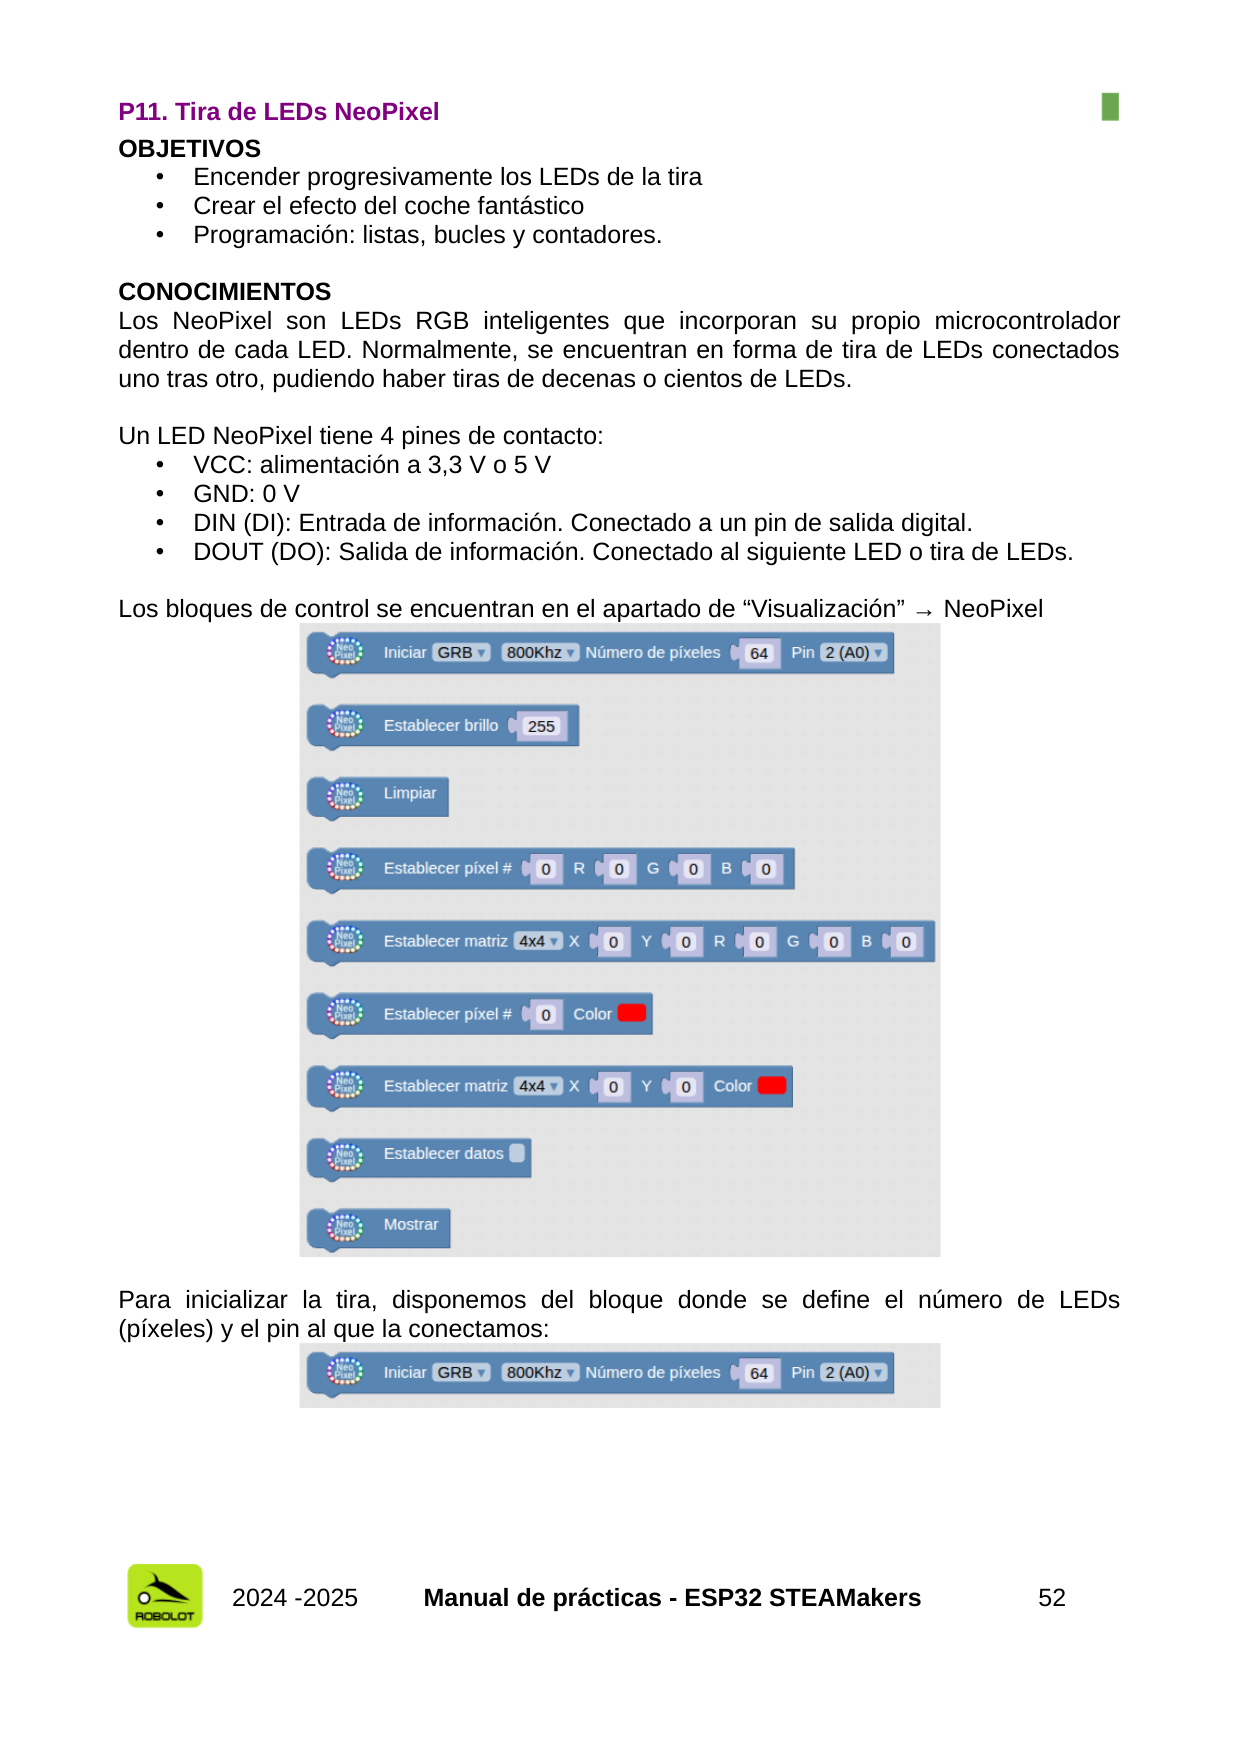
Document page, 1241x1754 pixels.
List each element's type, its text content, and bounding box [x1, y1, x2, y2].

list DOUT (DO): Salida de información. Conectado al siguiente LED o tira de LEDs. [156, 536, 1122, 565]
list DIN (DI): Entrada de información. Conectado a un pin de salida digital. [156, 508, 1122, 536]
list GND: 0 V [156, 479, 1122, 508]
subtitle P11. Tira de LEDs NeoPixel [118, 97, 1094, 125]
picture [299, 622, 941, 1257]
list VCC: alimentación a 3,3 V o 5 V [156, 450, 1122, 479]
text CONOCIMIENTOS [118, 277, 1122, 306]
text Los NeoPixel son LEDs RGB inteligentes que incorporan su propio microcontrolador dentro de cada LED. Normalmente, se encuentran en forma de tira de LEDs conectados uno tras otro, pudiendo haber tiras de decenas o cientos de LEDs. [118, 306, 1122, 392]
text OBJETIVOS [118, 133, 1122, 162]
picture [126, 1563, 205, 1631]
text Los bloques de control se encuentran en el apartado de “Visualización” → NeoPixel [118, 594, 1122, 623]
text Un LED NeoPixel tiene 4 pines de contacto: [118, 421, 1122, 450]
list Programación: listas, bucles y contadores. [156, 220, 1122, 249]
list Crear el efecto del coche fantástico [156, 191, 1122, 220]
text Para inicializar la tira, disponemos del bloque donde se define el número de LEDs (píxeles) y el pin al que la conectamos: [118, 1285, 1122, 1343]
list Encender progresivamente los LEDs de la tira [156, 162, 1122, 191]
picture [1094, 88, 1123, 127]
